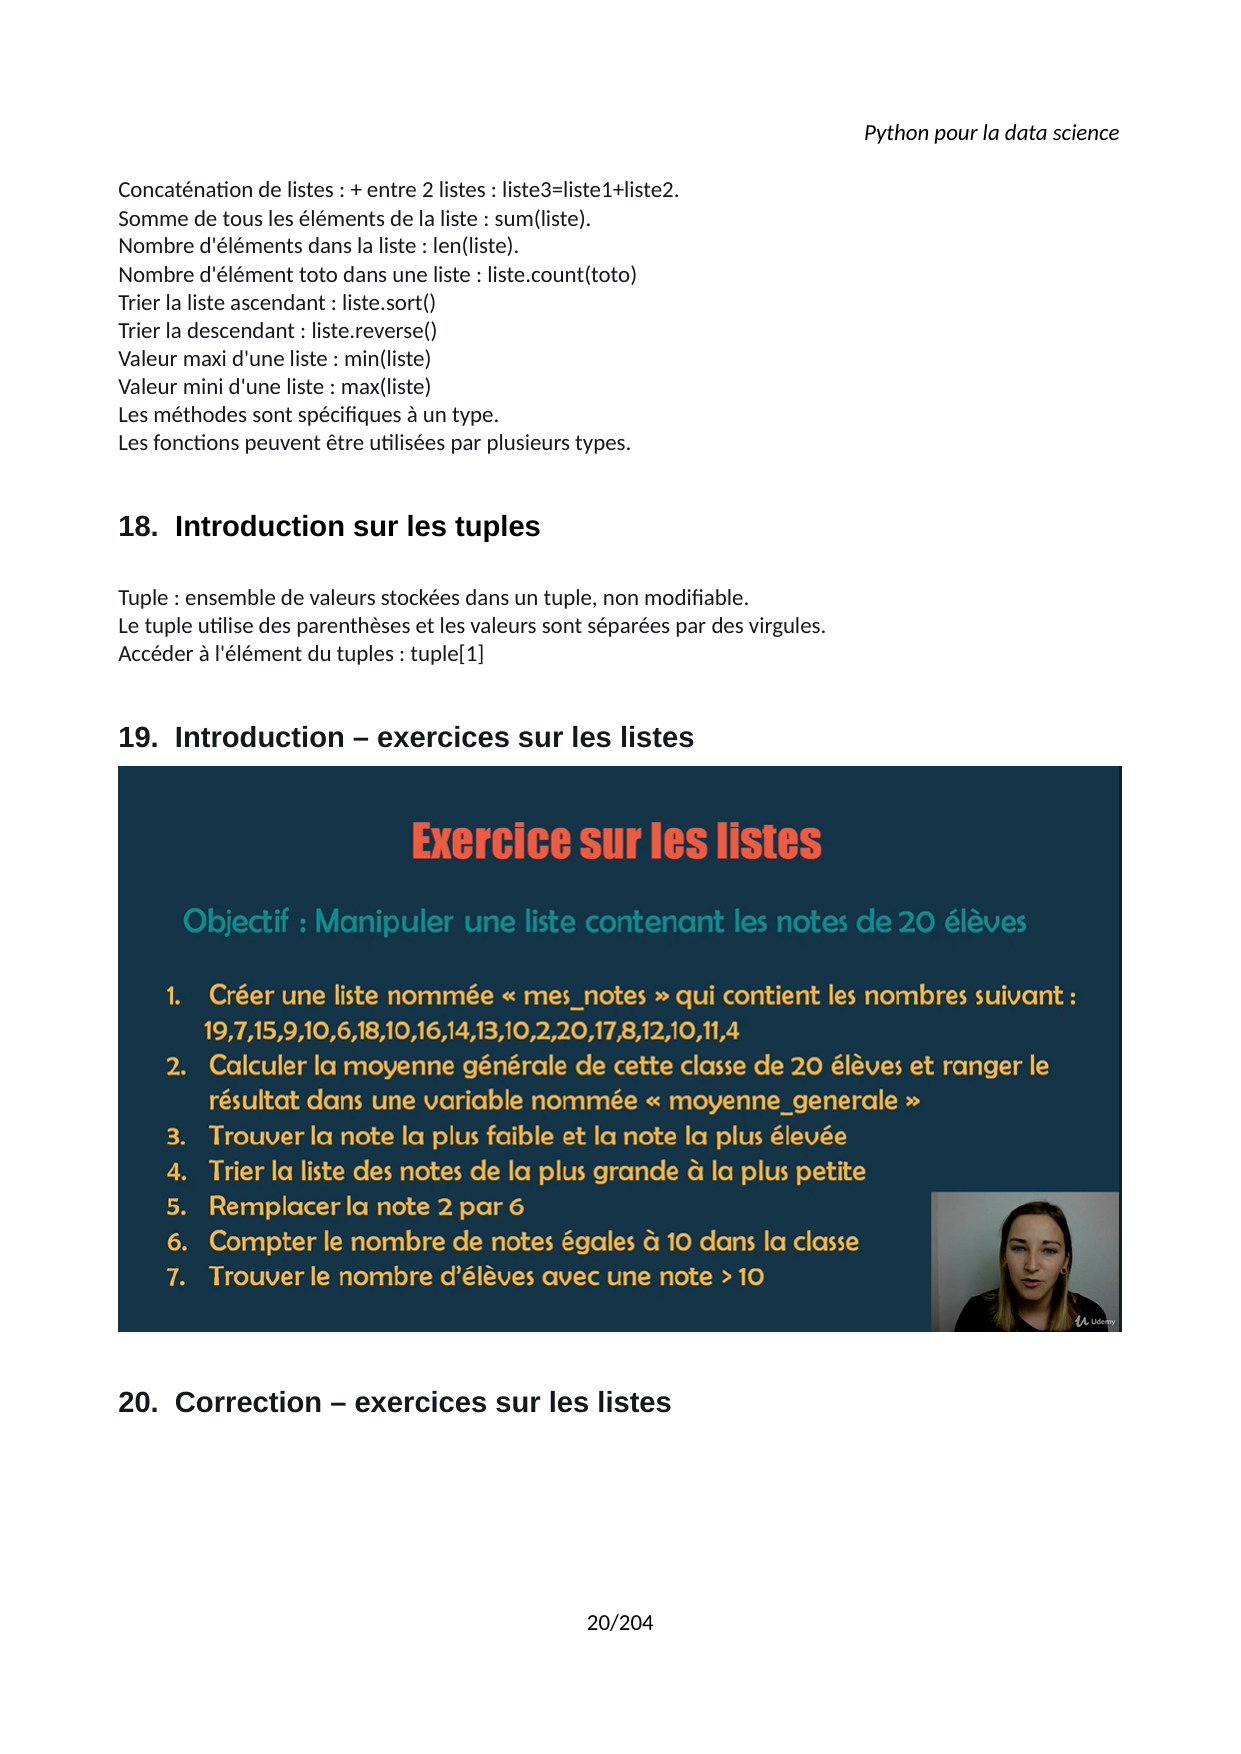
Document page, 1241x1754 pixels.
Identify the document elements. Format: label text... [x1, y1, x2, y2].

subtitle 20. Correction – exercices sur les listes [118, 1385, 1122, 1418]
text Les méthodes sont spécifiques à un type. Les fonctions peuvent être utilisées par plusieurs types. [118, 400, 1122, 456]
text Nombre d'éléments dans la liste : len(liste). [118, 232, 1122, 260]
text Tuple : ensemble de valeurs stockées dans un tuple, non modifiable. [118, 583, 1122, 611]
text Trier la descendant : liste.reverse() [118, 316, 1122, 344]
text Trier la liste ascendant : liste.sort() [118, 288, 1122, 316]
text Valeur mini d'une liste : max(liste) [118, 372, 1122, 400]
subtitle 18. Introduction sur les tuples [118, 509, 1122, 542]
text Le tuple utilise des parenthèses et les valeurs sont séparées par des virgules. [118, 611, 1122, 639]
picture [118, 766, 1122, 1332]
text Valeur maxi d'une liste : min(liste) [118, 344, 1122, 372]
subtitle 19. Introduction – exercices sur les listes [118, 720, 1122, 753]
text Somme de tous les éléments de la liste : sum(liste). [118, 204, 1122, 232]
text Nombre d'élément toto dans une liste : liste.count(toto) [118, 260, 1122, 288]
text Accéder à l'élément du tuples : tuple[1] [118, 639, 1122, 667]
text Concaténation de listes : + entre 2 listes : liste3=liste1+liste2. [118, 176, 1122, 204]
